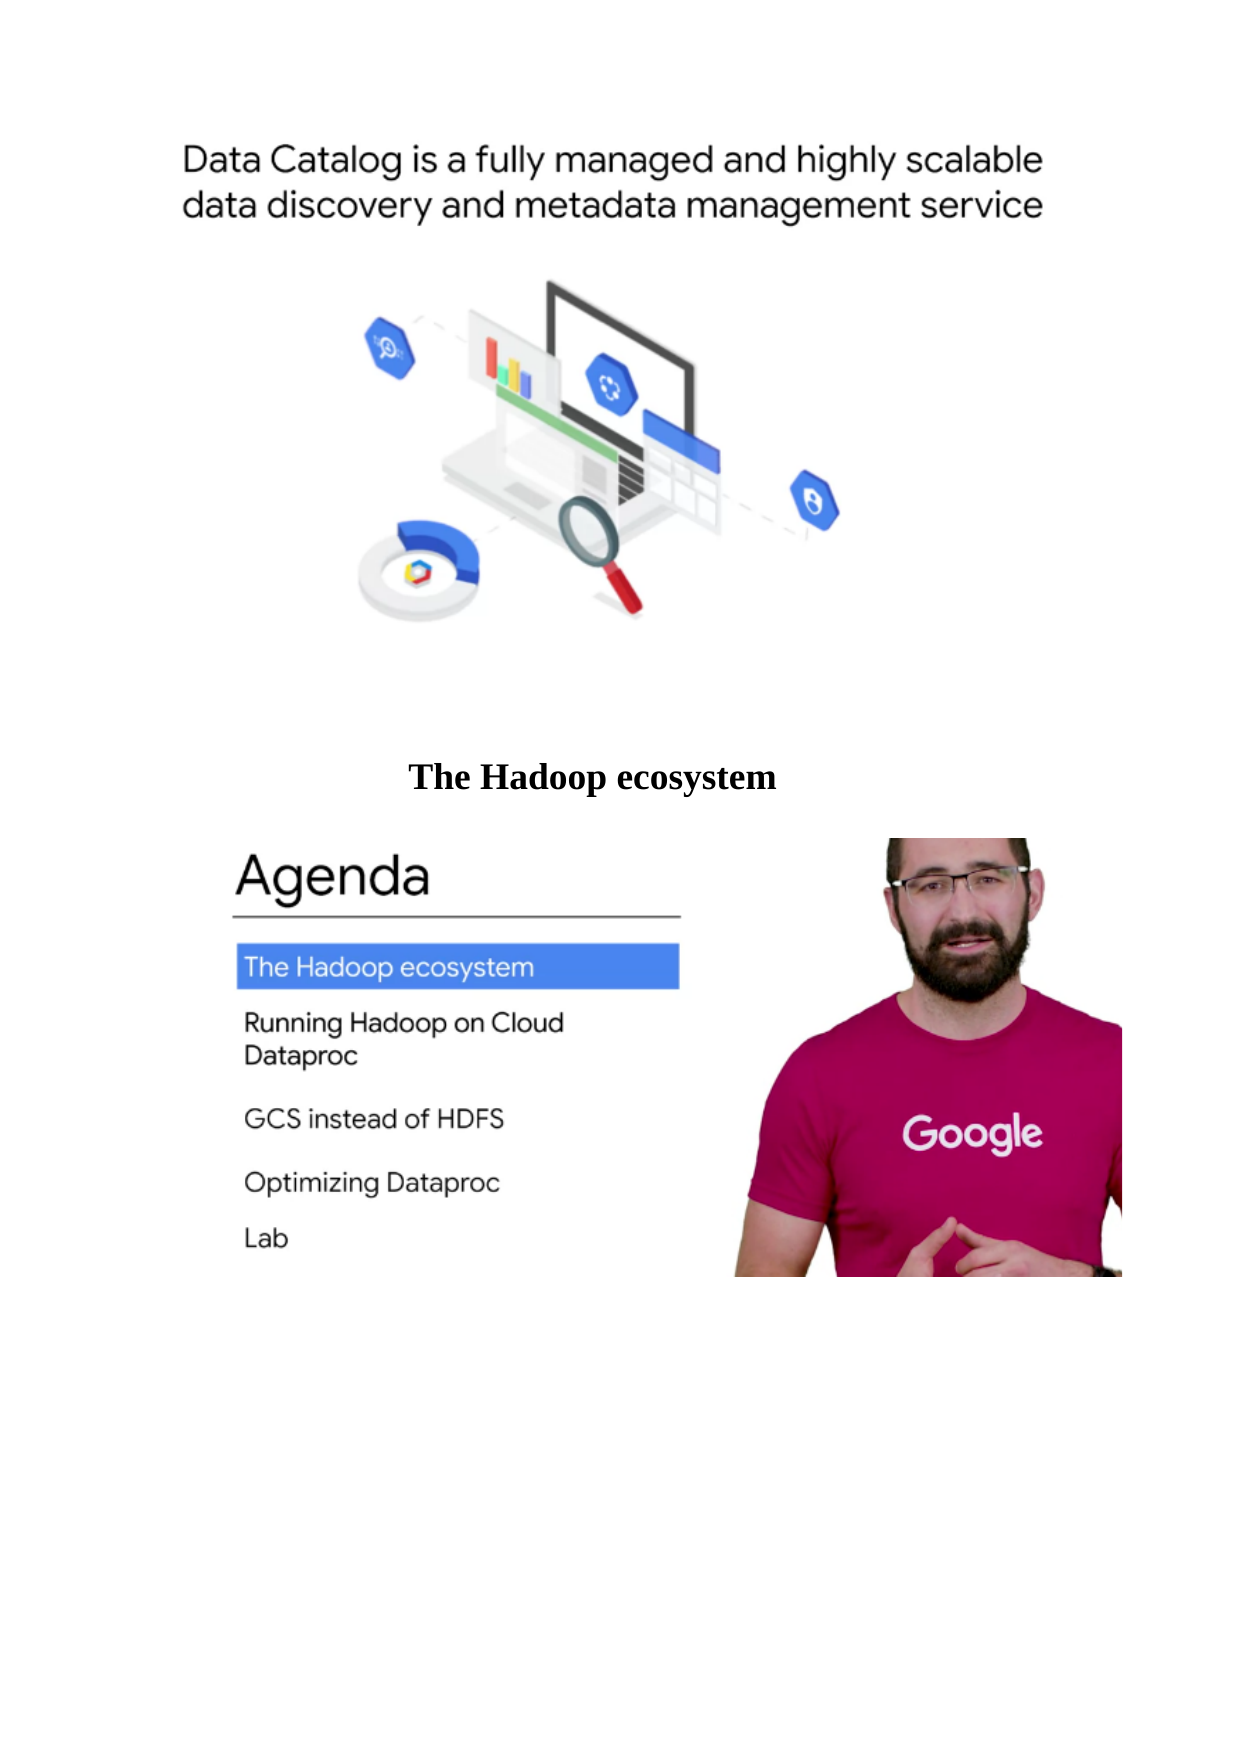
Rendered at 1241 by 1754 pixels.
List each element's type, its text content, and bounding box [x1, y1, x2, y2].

subtitle The Hadoop ecosystem [118, 754, 1122, 797]
picture [118, 838, 1123, 1277]
picture [118, 118, 1123, 643]
